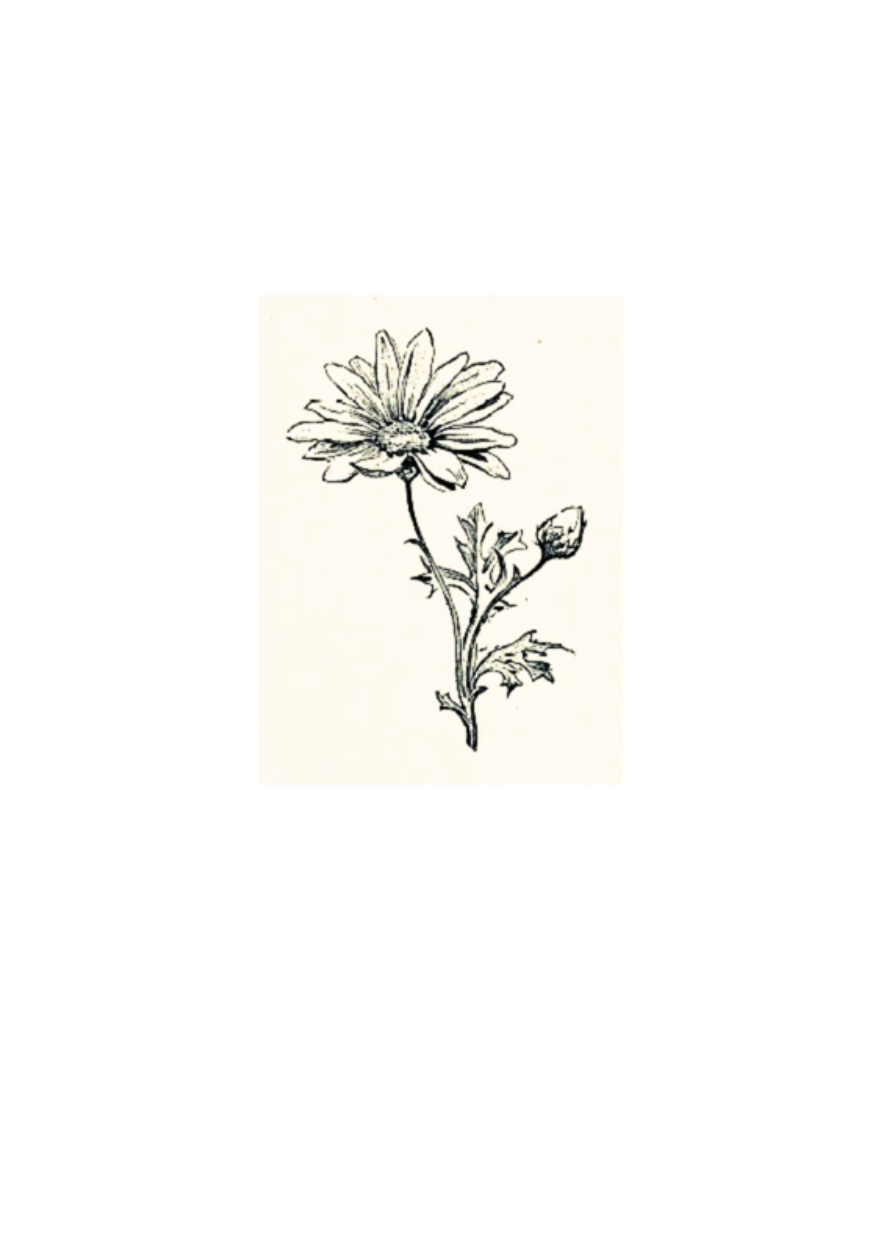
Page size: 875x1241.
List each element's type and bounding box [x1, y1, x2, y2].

picture [257, 295, 623, 785]
